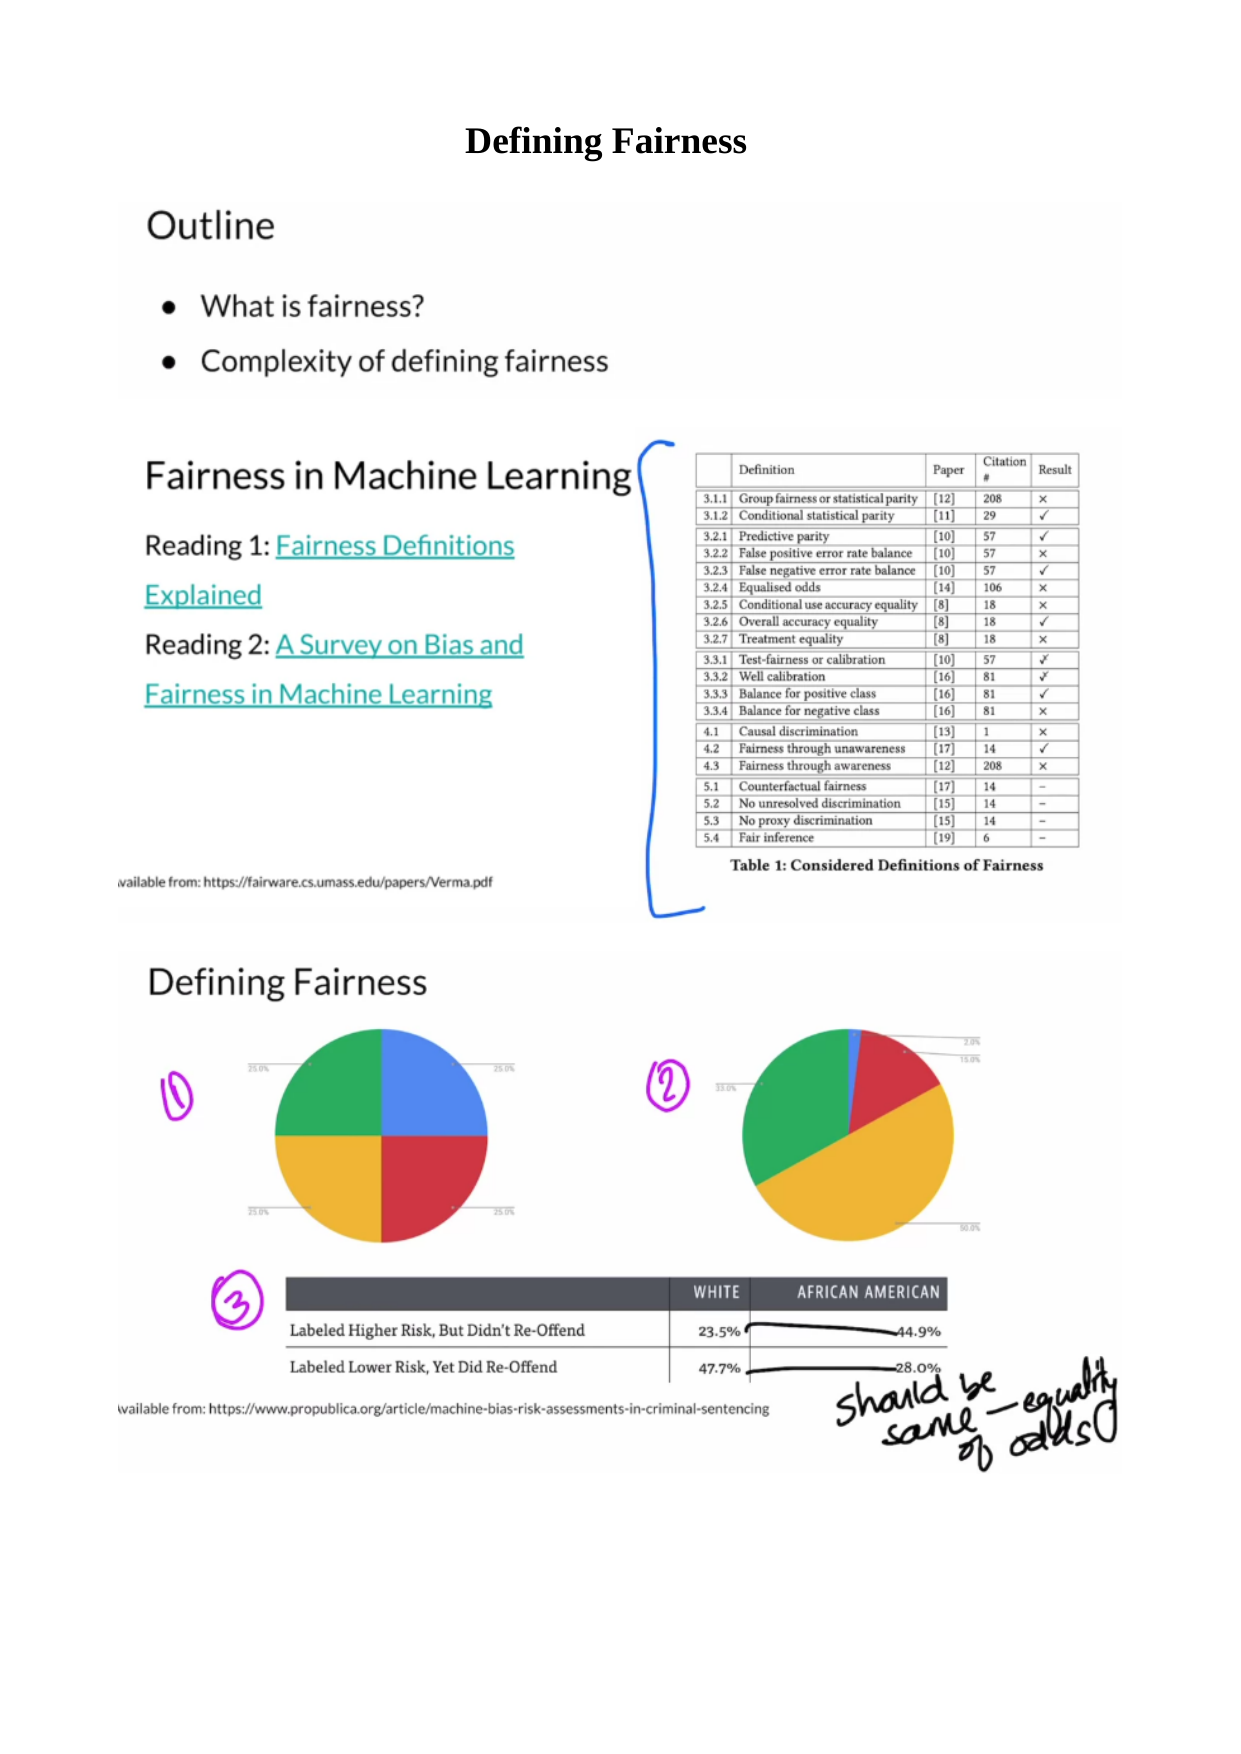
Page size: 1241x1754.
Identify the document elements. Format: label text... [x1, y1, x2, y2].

picture [118, 427, 1123, 923]
picture [118, 202, 1123, 399]
picture [118, 951, 1123, 1475]
subtitle Defining Fairness [118, 118, 1122, 161]
